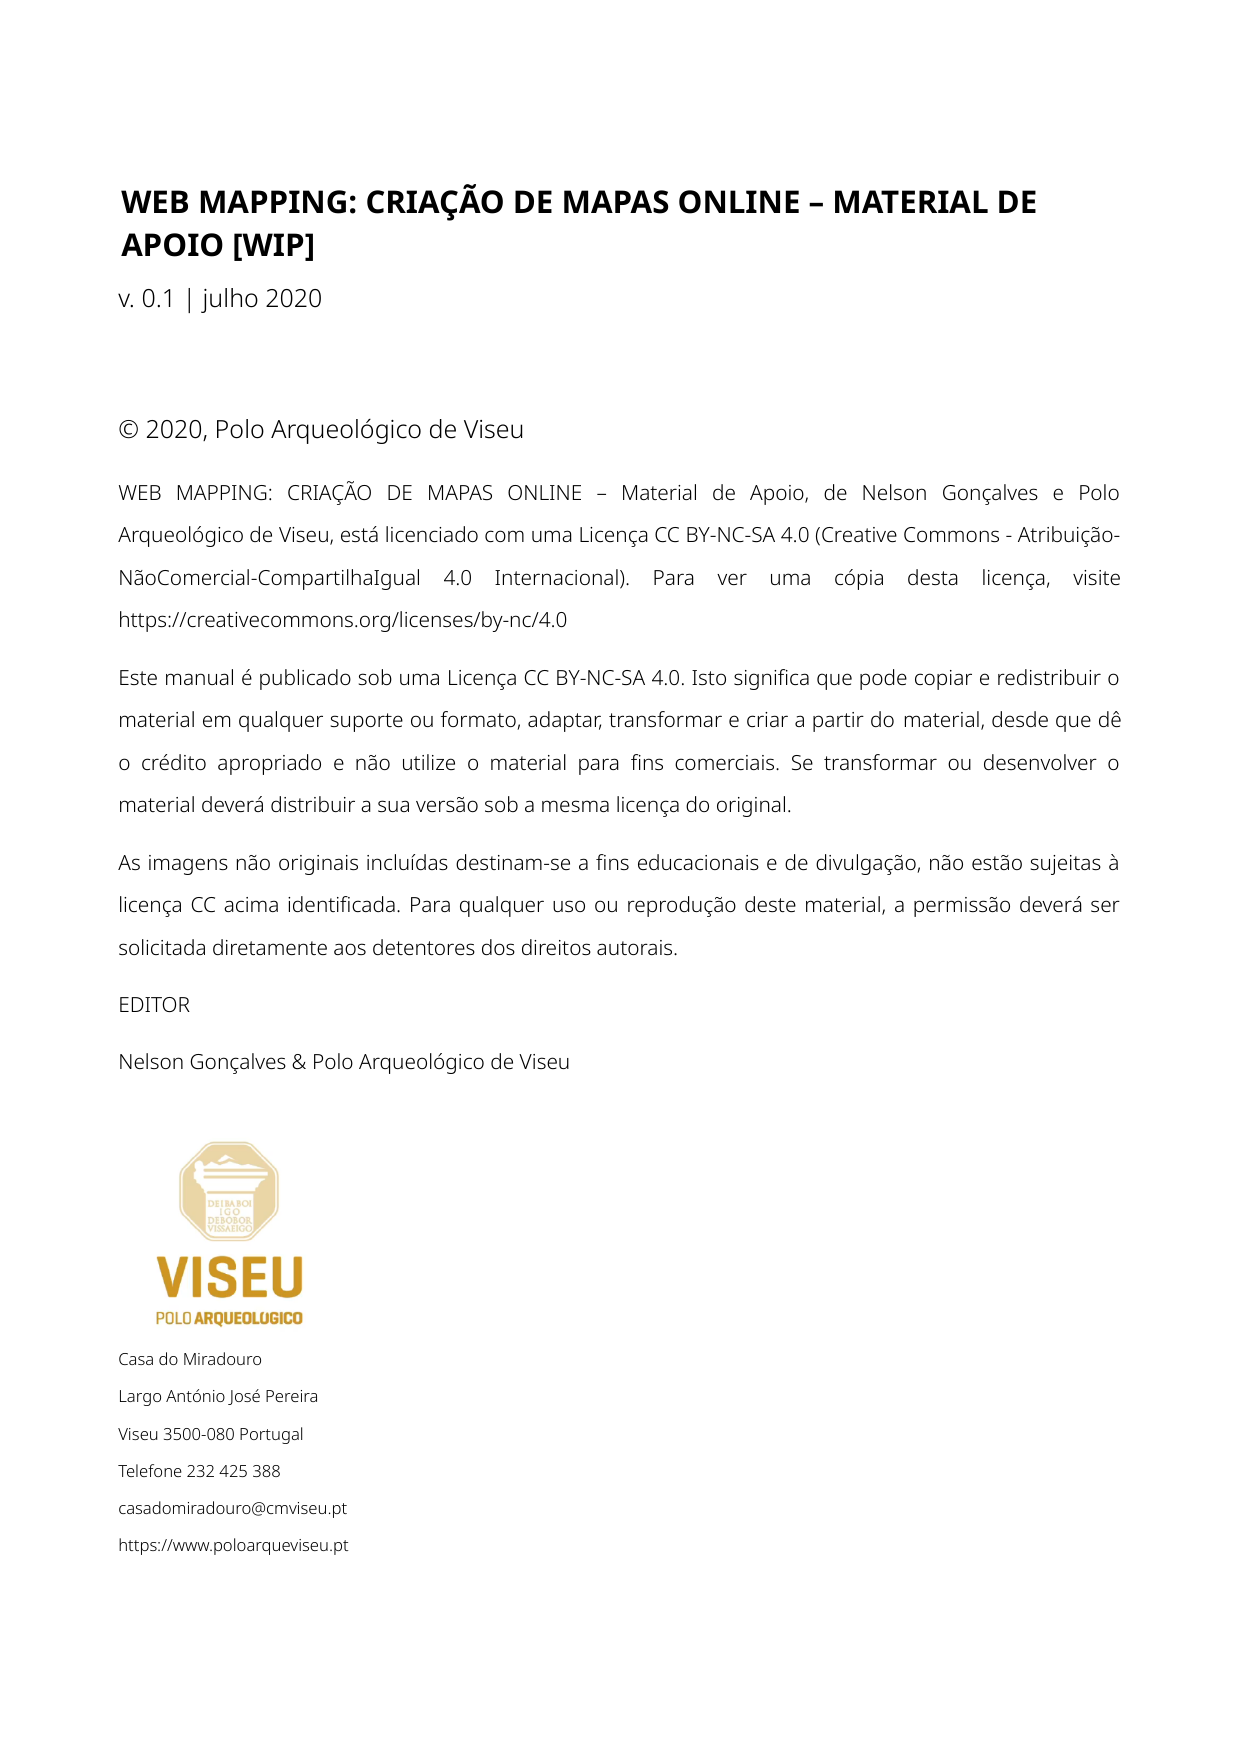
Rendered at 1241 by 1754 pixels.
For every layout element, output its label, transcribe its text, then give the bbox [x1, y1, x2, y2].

text EDITOR [118, 990, 1122, 1018]
title Web Mapping: Criação de Mapas Online – Material de Apoio [wip] [118, 177, 1122, 268]
text As imagens não originais incluídas destinam-se a fins educacionais e de divulgação, não estão sujeitas à licença CC acima identificada. Para qualquer uso ou reprodução deste material, a permissão deverá ser solicitada diretamente aos detentores dos direitos autorais. [118, 848, 1122, 961]
text casadomiradouro@cmviseu.pt [118, 1497, 1122, 1519]
text https://www.poloarqueviseu.pt [118, 1534, 1122, 1557]
text Este manual é publicado sob uma Licença CC BY-NC-SA 4.0. Isto significa que pode copiar e redistribuir o material em qualquer suporte ou formato, adaptar, transformar e criar a partir do material, desde que dê o crédito apropriado e não utilize o material para fins comerciais. Se transformar ou desenvolver o material deverá distribuir a sua versão sob a mesma licença do original. [118, 663, 1122, 819]
text Largo António José Pereira [118, 1385, 1122, 1407]
text Viseu 3500-080 Portugal [118, 1422, 1122, 1445]
text Nelson Gonçalves & Polo Arqueológico de Viseu [118, 1047, 1122, 1076]
text © 2020, Polo Arqueológico de Viseu [118, 412, 1122, 446]
text WEB MAPPING: CRIAÇÃO DE MAPAS ONLINE – Material de Apoio, de Nelson Gonçalves e Polo Arqueológico de Viseu, está licenciado com uma Licença CC BY-NC-SA 4.0 (Creative Commons - Atribuição-NãoComercial-CompartilhaIgual 4.0 Internacional). Para ver uma cópia desta licença, visite https://creativecommons.org/licenses/by-nc/4.0 [118, 478, 1122, 634]
text Telefone 232 425 388 [118, 1459, 1122, 1482]
text v. 0.1 | julho 2020 [118, 281, 1122, 315]
text Casa do Miradouro [118, 1104, 1122, 1370]
